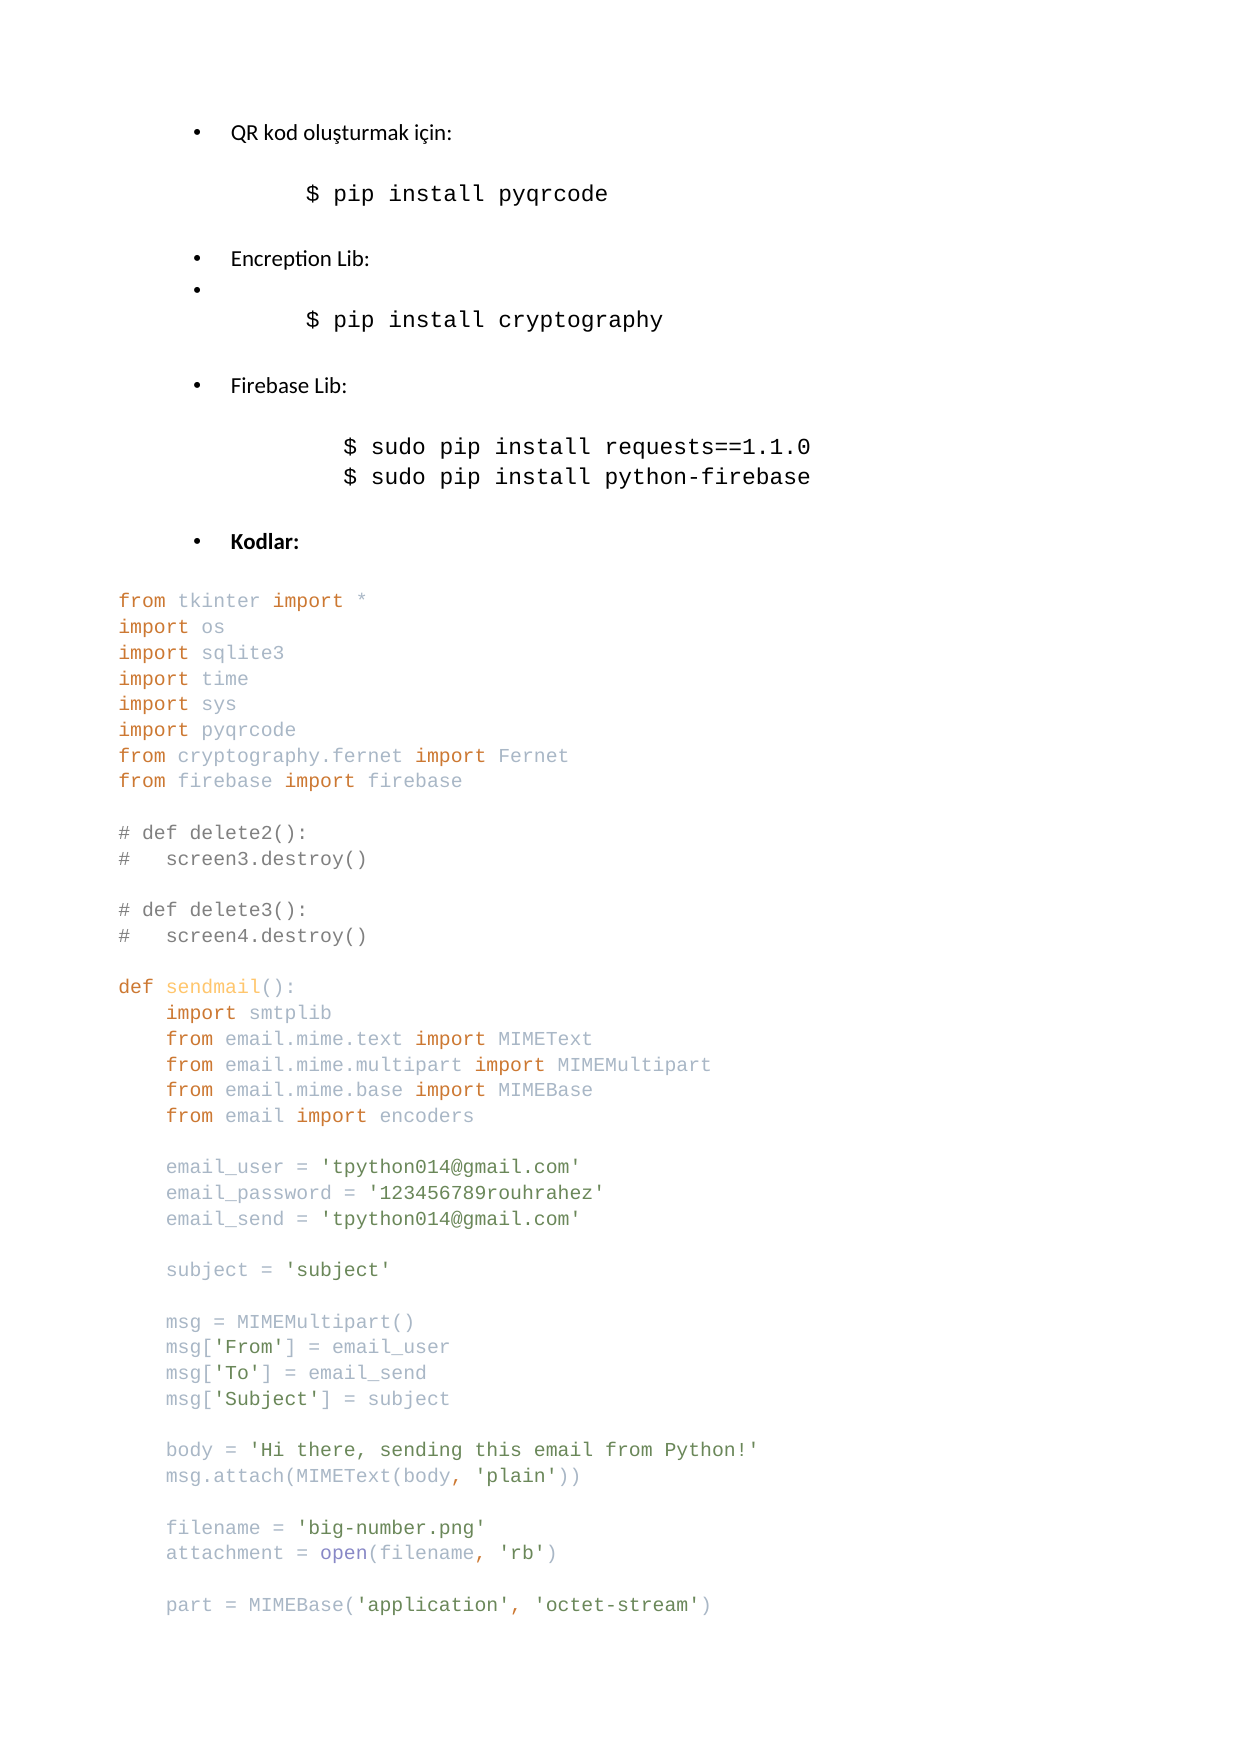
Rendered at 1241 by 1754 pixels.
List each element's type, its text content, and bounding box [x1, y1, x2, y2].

list Encreption Lib: [193, 244, 1122, 272]
list QR kod oluşturmak için: [193, 118, 1122, 146]
text $ pip install pyqrcode [306, 182, 1122, 208]
text $ sudo pip install requests==1.1.0 [343, 435, 1122, 461]
text $ pip install cryptography [306, 309, 1122, 335]
list Firebase Lib: [193, 371, 1122, 399]
list Kodlar: [193, 527, 1122, 555]
text from tkinter import * import os import sqlite3 import time import sys import pyqrcode from cryptography.fernet import Fernet from firebase import firebase # def delete2(): # screen3.destroy() # def delete3(): # screen4.destroy() def sendmail(): import smtplib from email.mime.text import MIMEText from email.mime.multipart import MIMEMultipart from email.mime.base import MIMEBase from email import encoders email_user = 'tpython014@gmail.com' email_password = '123456789rouhrahez' email_send = 'tpython014@gmail.com' subject = 'subject' msg = MIMEMultipart() msg['From'] = email_user msg['To'] = email_send msg['Subject'] = subject body = 'Hi there, sending this email from Python!' msg.attach(MIMEText(body, 'plain')) filename = 'big-number.png' attachment = open(filename, 'rb') part = MIMEBase('application', 'octet-stream') [118, 591, 1122, 1617]
text $ sudo pip install python-firebase [343, 465, 1122, 491]
